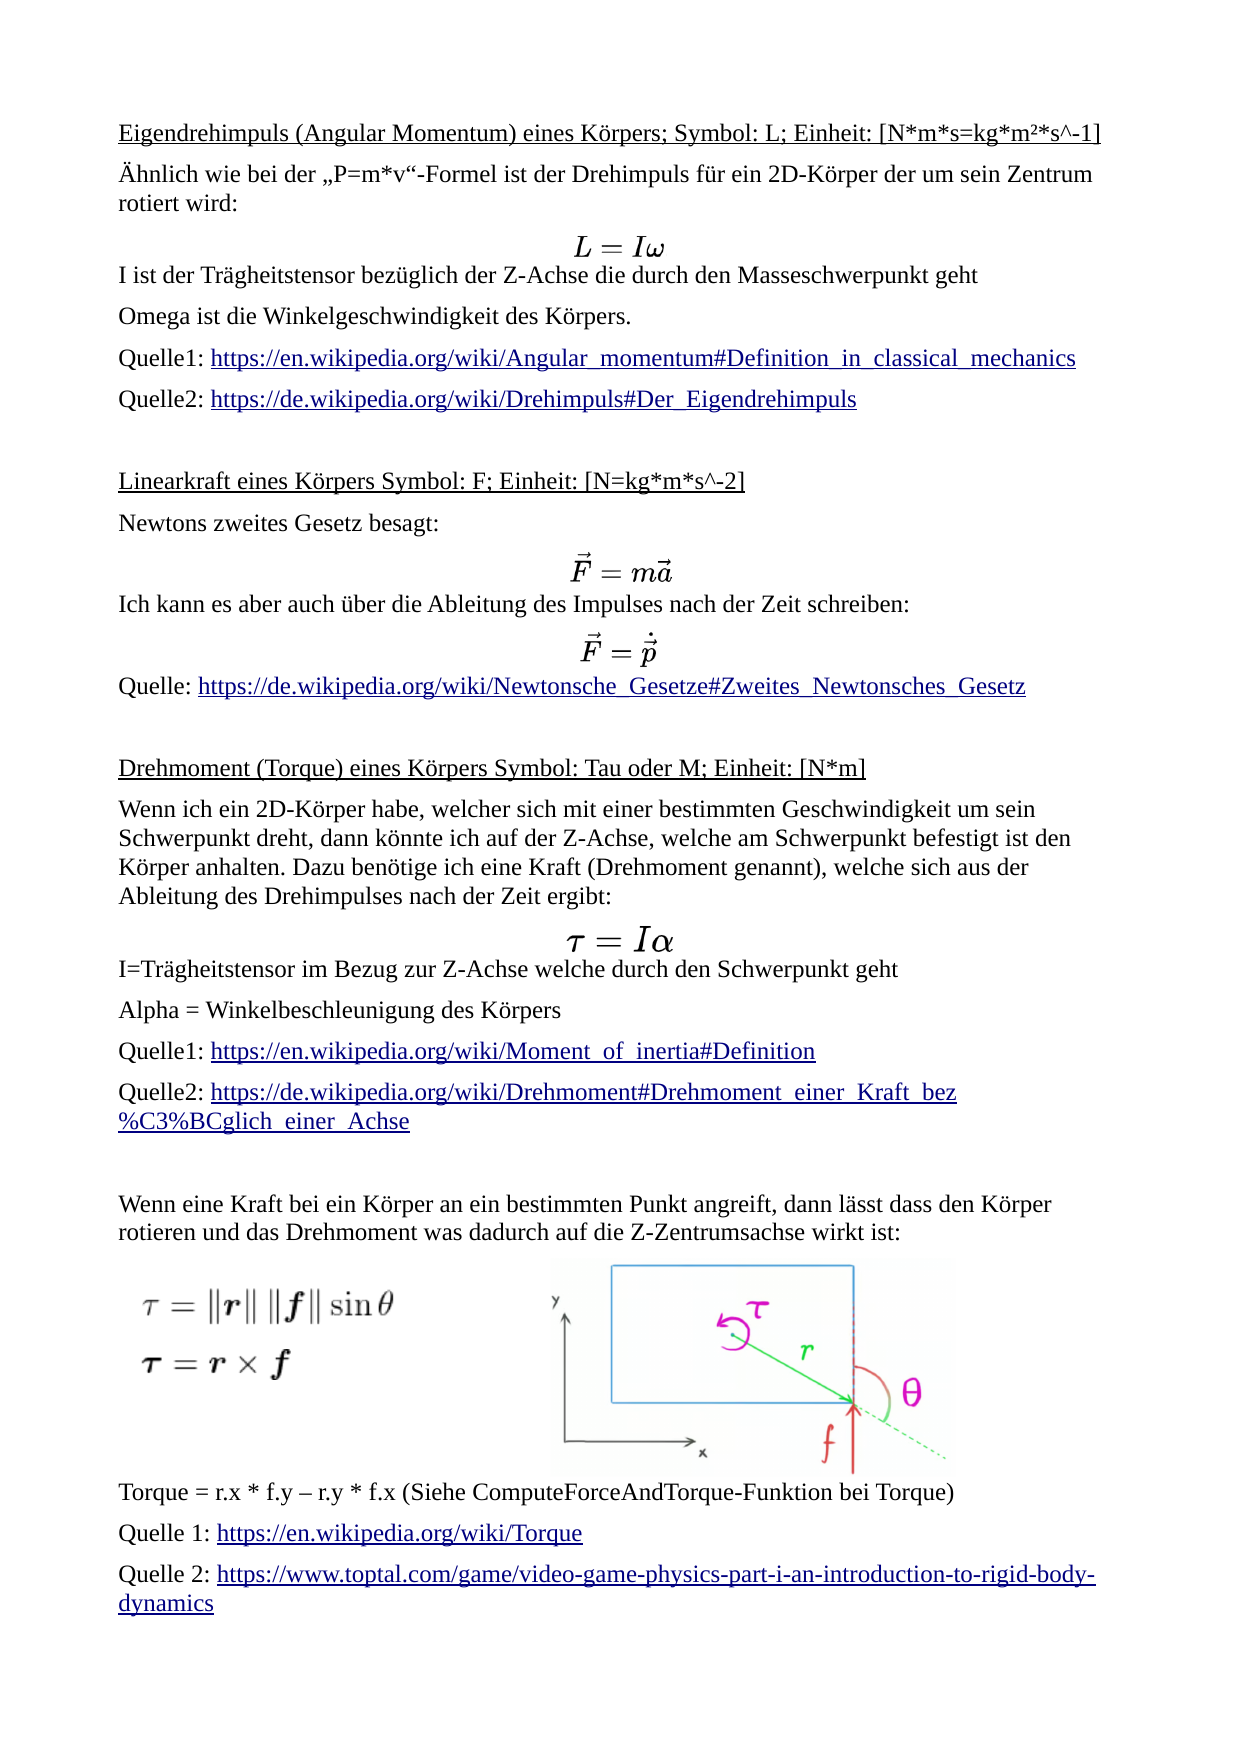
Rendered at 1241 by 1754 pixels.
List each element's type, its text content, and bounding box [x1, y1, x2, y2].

text Eigendrehimpuls (Angular Momentum) eines Körpers; Symbol: L; Einheit: [N*m*s=kg*m²*s^-1] [118, 118, 1122, 147]
text Wenn ich ein 2D-Körper habe, welcher sich mit einer bestimmten Geschwindigkeit um sein Schwerpunkt dreht, dann könnte ich auf der Z-Achse, welche am Schwerpunkt befestigt ist den Körper anhalten. Dazu benötige ich eine Kraft (Drehmoment genannt), welche sich aus der Ableitung des Drehimpulses nach der Zeit ergibt: [118, 794, 1122, 909]
text Quelle 2: https://www.toptal.com/game/video-game-physics-part-i-an-introduction-to-rigid-body-dynamics [118, 1559, 1122, 1617]
text Omega ist die Winkelgeschwindigkeit des Körpers. [118, 301, 1122, 330]
text I ist der Trägheitstensor bezüglich der Z-Achse die durch den Masseschwerpunkt geht [118, 229, 1122, 289]
text Quelle 1: https://en.wikipedia.org/wiki/Torque [118, 1518, 1122, 1547]
picture [566, 922, 674, 954]
text Wenn eine Kraft bei ein Körper an ein bestimmten Punkt angreift, dann lässt dass den Körper rotieren und das Drehmoment was dadurch auf die Z-Zentrumsachse wirkt ist: [118, 1189, 1122, 1246]
text Torque = r.x * f.y – r.y * f.x (Siehe ComputeForceAndTorque-Funktion bei Torque) [118, 1259, 1122, 1506]
picture [565, 548, 675, 589]
text Quelle: https://de.wikipedia.org/wiki/Newtonsche_Gesetze#Zweites_Newtonsches_Gesetz [118, 630, 1122, 699]
text I=Trägheitstensor im Bezug zur Z-Achse welche durch den Schwerpunkt geht [118, 922, 1122, 982]
picture [134, 1283, 399, 1327]
text Quelle1: https://en.wikipedia.org/wiki/Angular_momentum#Definition_in_classical_mechanics [118, 343, 1122, 371]
text Quelle1: https://en.wikipedia.org/wiki/Moment_of_inertia#Definition [118, 1036, 1122, 1065]
text Drehmoment (Torque) eines Körpers Symbol: Tau oder M; Einheit: [N*m] [118, 753, 1122, 782]
picture [574, 229, 667, 261]
text Quelle2: https://de.wikipedia.org/wiki/Drehmoment#Drehmoment_einer_Kraft_bez%C3%BCglich_einer_Achse [118, 1077, 1122, 1135]
picture [550, 1258, 956, 1477]
text Alpha = Winkelbeschleunigung des Körpers [118, 995, 1122, 1024]
text Newtons zweites Gesetz besagt: [118, 508, 1122, 536]
text Linearkraft eines Körpers Symbol: F; Einheit: [N=kg*m*s^-2] [118, 466, 1122, 495]
picture [575, 630, 665, 671]
text Quelle2: https://de.wikipedia.org/wiki/Drehimpuls#Der_Eigendrehimpuls [118, 384, 1122, 413]
text Ich kann es aber auch über die Ableitung des Impulses nach der Zeit schreiben: [118, 549, 1122, 617]
picture [136, 1346, 295, 1385]
text Ähnlich wie bei der „P=m*v“-Formel ist der Drehimpuls für ein 2D-Körper der um sein Zentrum rotiert wird: [118, 159, 1122, 217]
